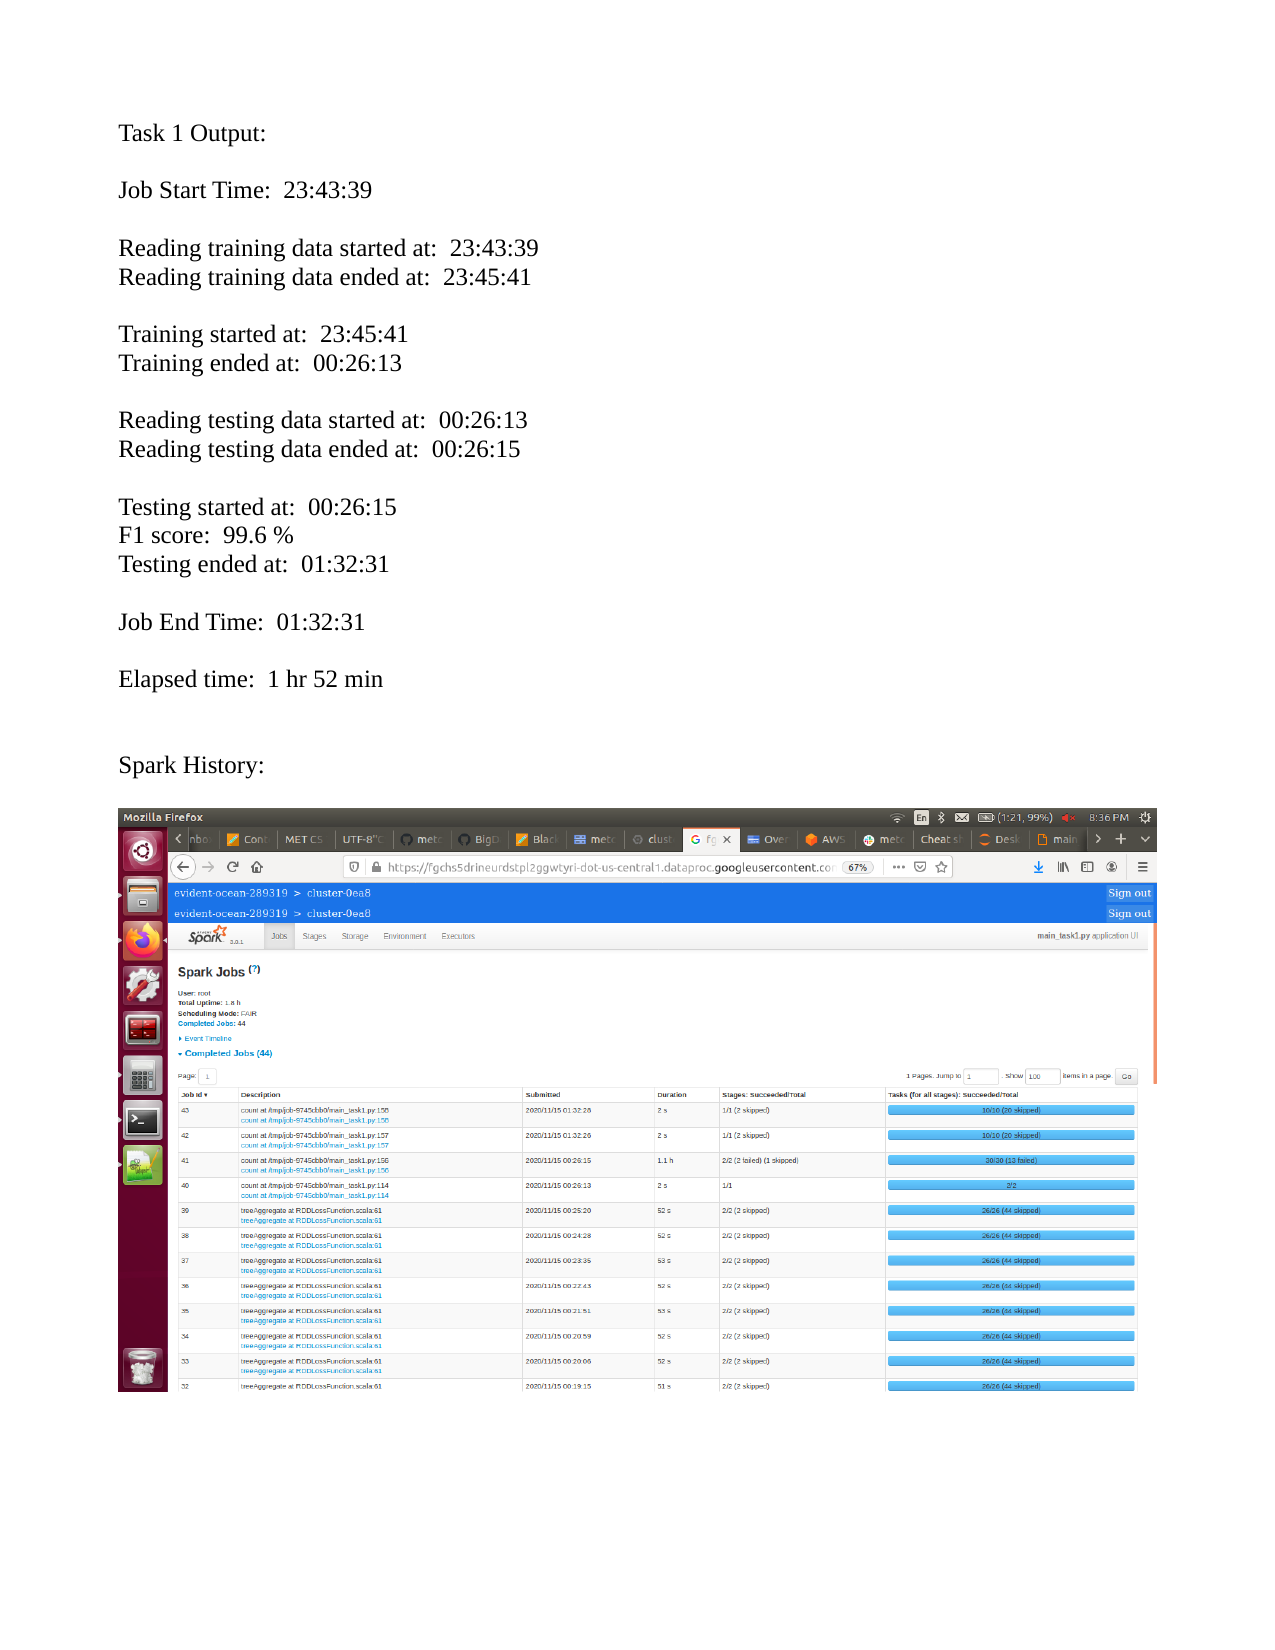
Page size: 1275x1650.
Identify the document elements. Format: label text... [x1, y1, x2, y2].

text Job Start Time: 23:43:39 [118, 176, 1157, 204]
text Spark History: [118, 751, 1157, 779]
text F1 score: 99.6 % [118, 521, 1157, 549]
text Reading training data ended at: 23:45:41 [118, 262, 1157, 291]
text Testing started at: 00:26:15 [118, 492, 1157, 521]
text Reading testing data started at: 00:26:13 [118, 406, 1157, 434]
text Reading testing data ended at: 00:26:15 [118, 434, 1157, 463]
text Task 1 Output: [118, 118, 1157, 147]
text Training started at: 23:45:41 [118, 319, 1157, 348]
text Testing ended at: 01:32:31 [118, 549, 1157, 578]
text Reading training data started at: 23:43:39 [118, 233, 1157, 262]
picture [118, 808, 1157, 1392]
text Elapsed time: 1 hr 52 min [118, 664, 1157, 693]
text Job End Time: 01:32:31 [118, 607, 1157, 636]
text Training ended at: 00:26:13 [118, 348, 1157, 377]
